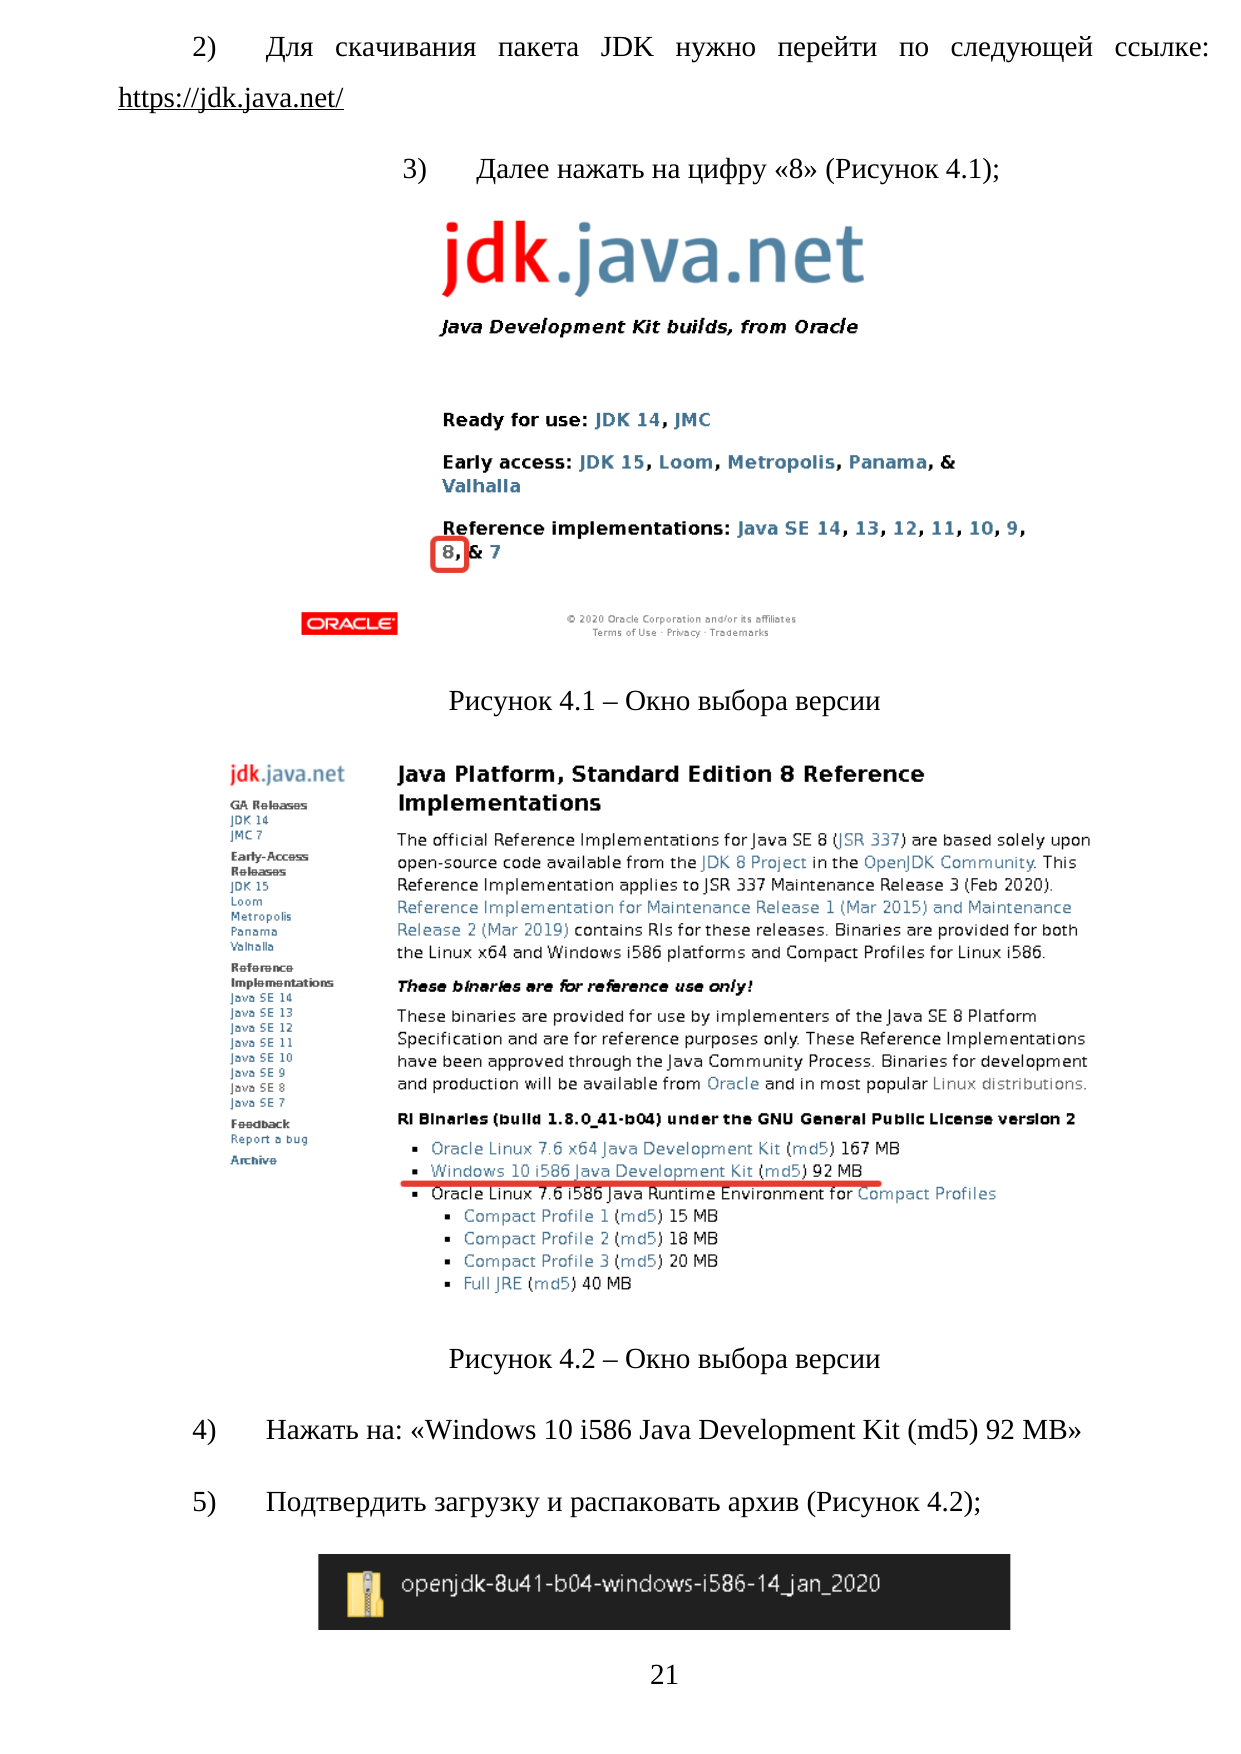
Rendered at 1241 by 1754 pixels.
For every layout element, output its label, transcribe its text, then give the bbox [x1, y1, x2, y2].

text Рисунок 4.1 – Окно выбора версии [118, 683, 1211, 716]
text Рисунок 4.2 – Окно выбора версии [118, 1341, 1211, 1375]
list Подтвердить загрузку и распаковать архив (Рисунок 4.2); [118, 1484, 1211, 1517]
list Нажать на: «Windows 10 i586 Java Development Kit (md5) 92 MB» [118, 1412, 1211, 1446]
list Далее нажать на цифру «8» (Рисунок 4.1); [118, 151, 1211, 645]
list Для скачивания пакета JDK нужно перейти по следующей ссылке: https://jdk.java.net/ [118, 29, 1211, 113]
